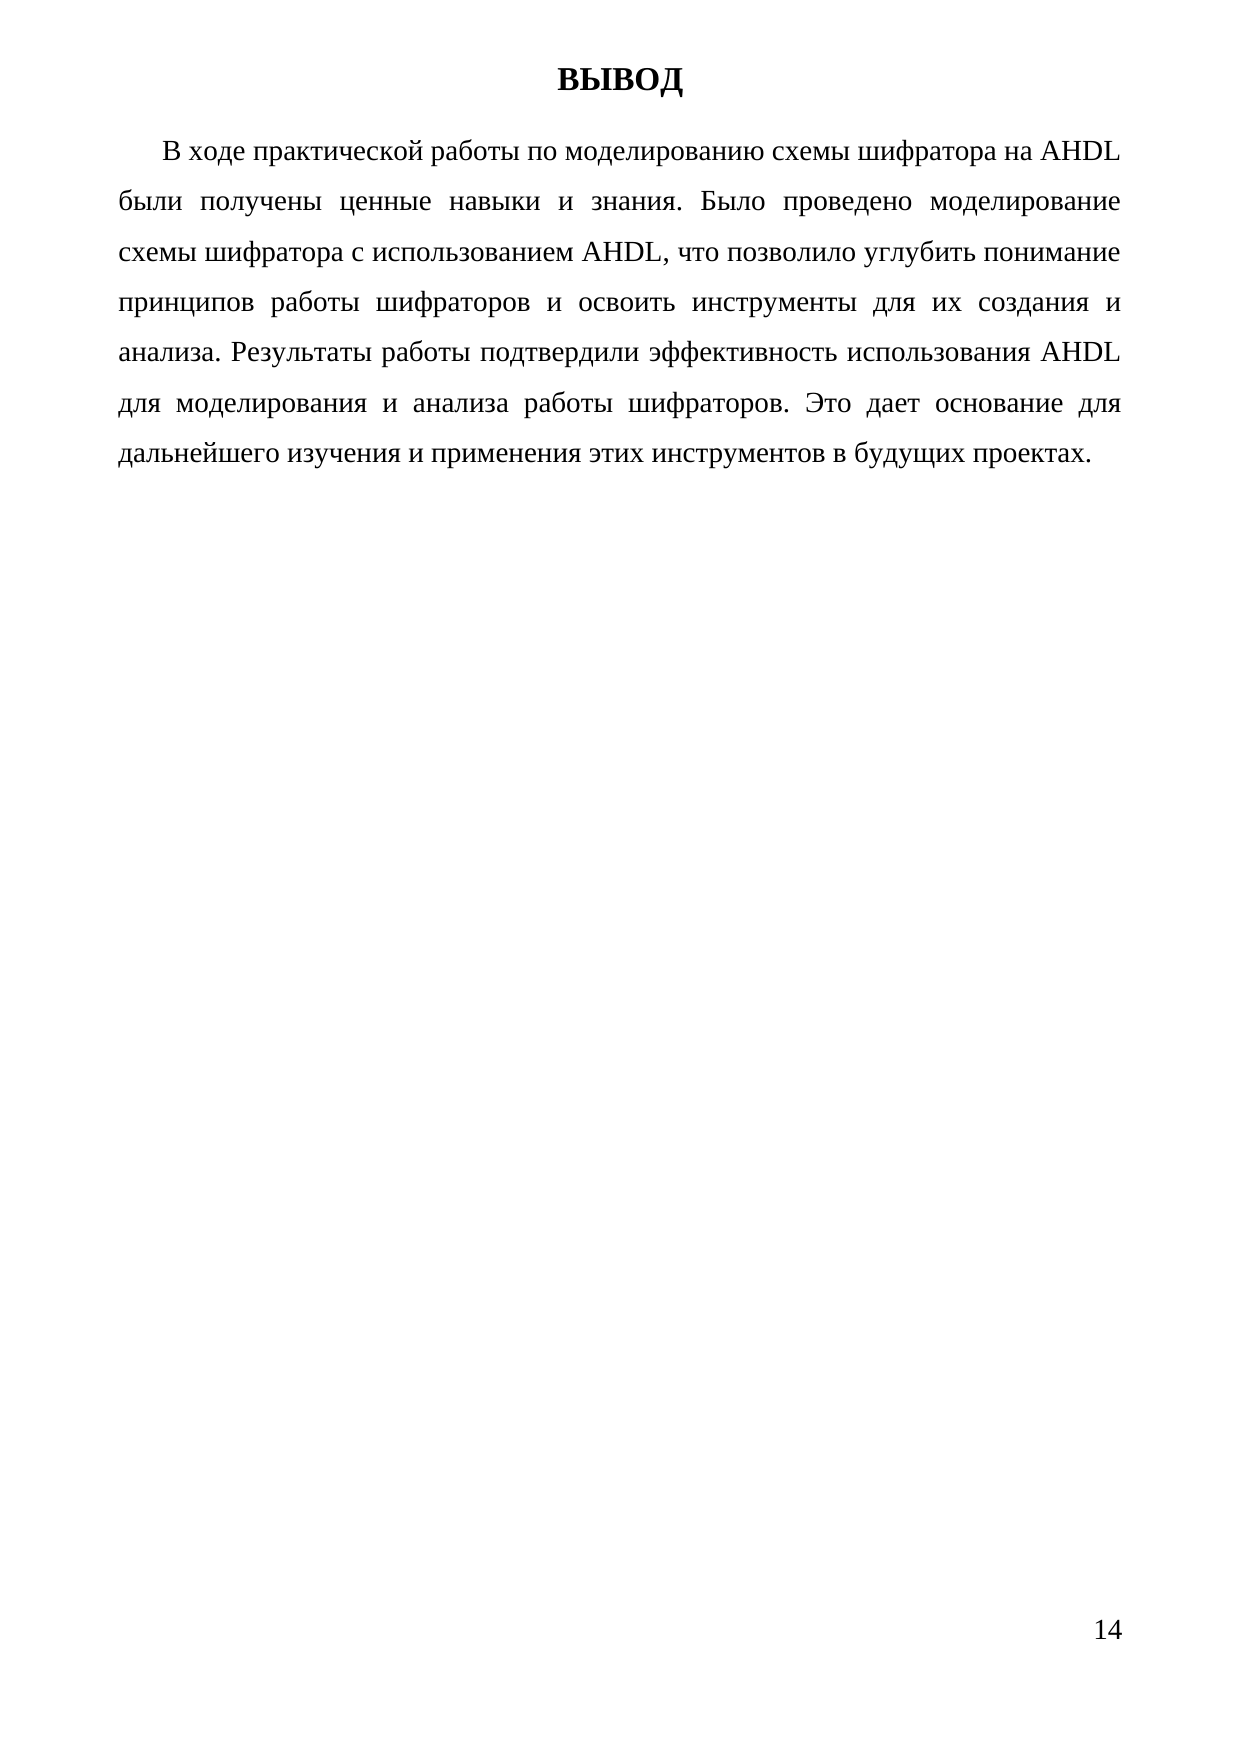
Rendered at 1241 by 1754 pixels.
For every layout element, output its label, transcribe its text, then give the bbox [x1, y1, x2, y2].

text В ходе практической работы по моделированию схемы шифратора на AHDL были получены ценные навыки и знания. Было проведено моделирование схемы шифратора с использованием AHDL, что позволило углубить понимание принципов работы шифраторов и освоить инструменты для их создания и анализа. Результаты работы подтвердили эффективность использования AHDL для моделирования и анализа работы шифраторов. Это дает основание для дальнейшего изучения и применения этих инструментов в будущих проектах. [118, 133, 1122, 469]
text ВЫВОД [118, 59, 1122, 97]
